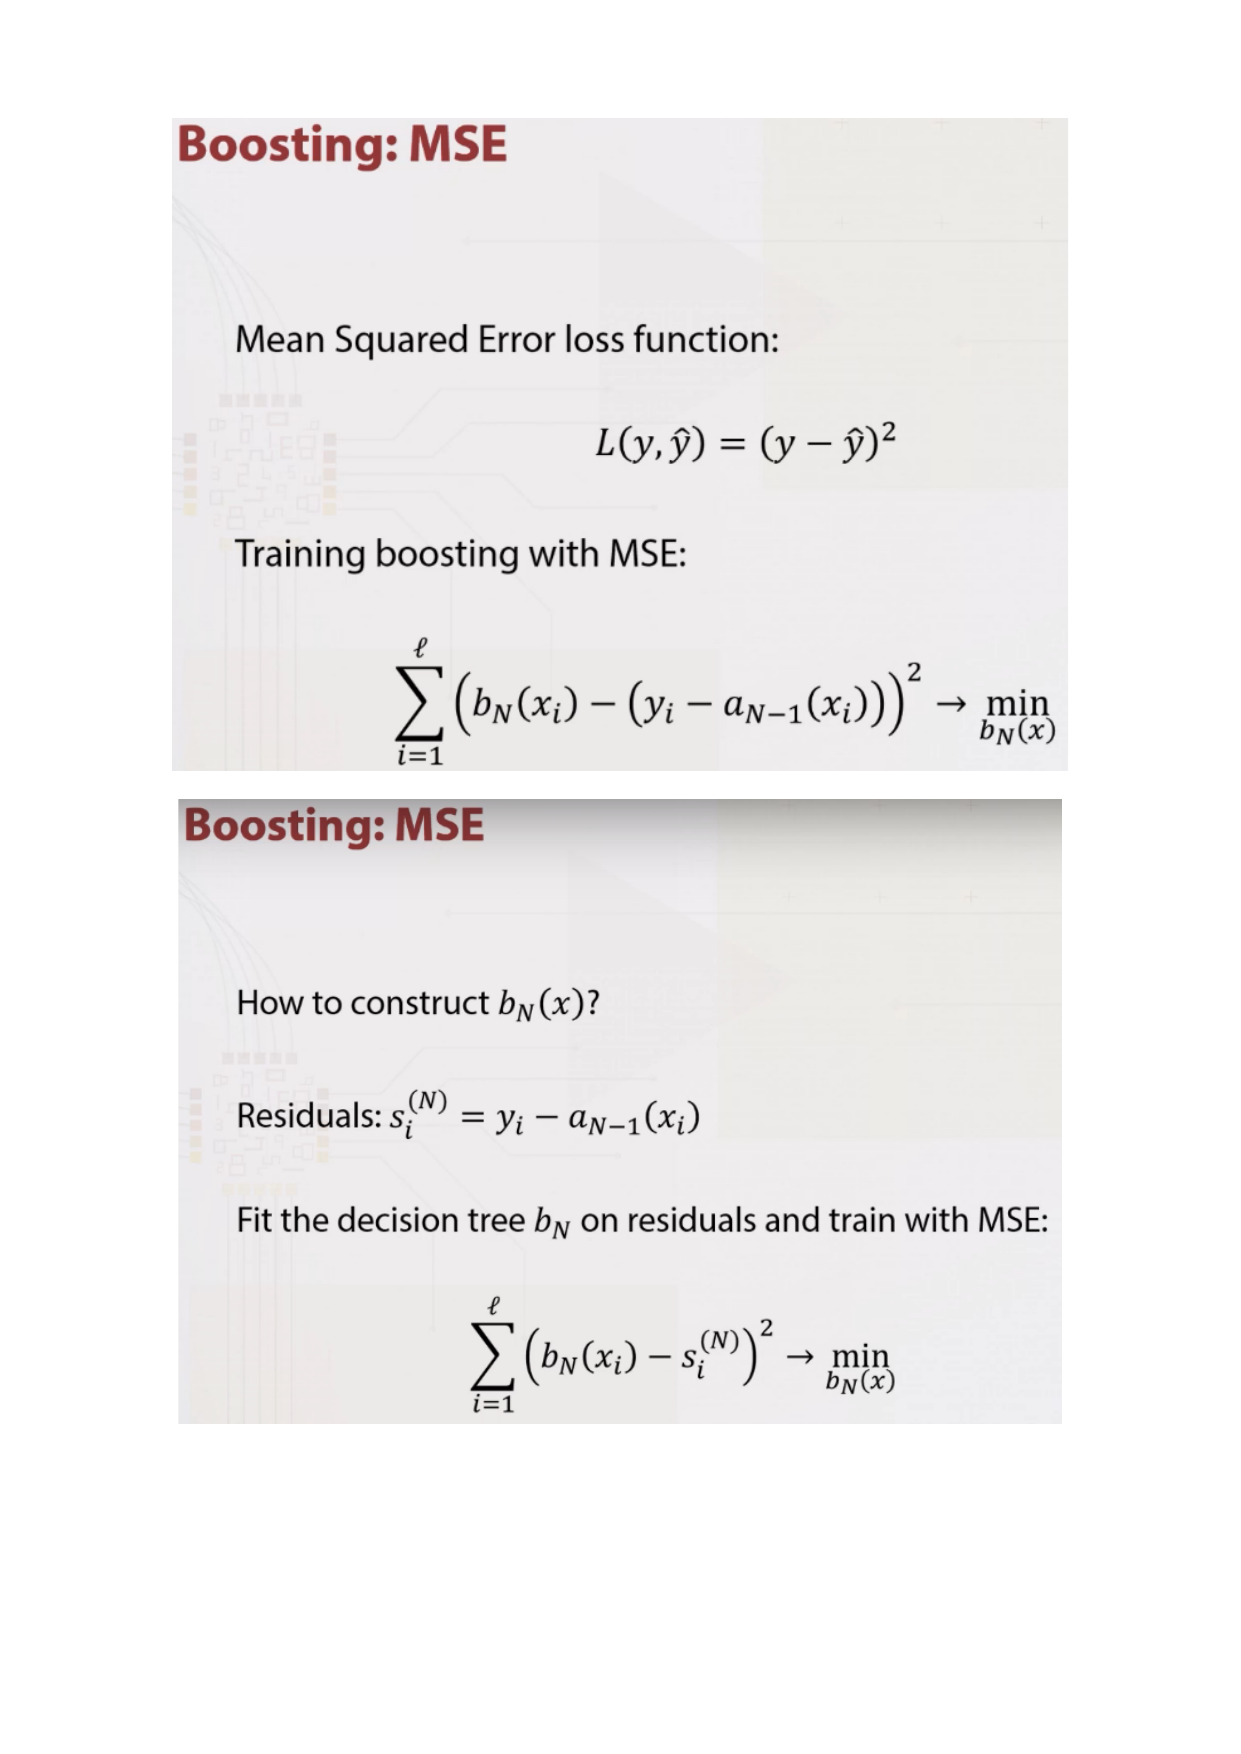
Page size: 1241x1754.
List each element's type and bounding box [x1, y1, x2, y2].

picture [172, 118, 1069, 771]
picture [178, 799, 1062, 1424]
